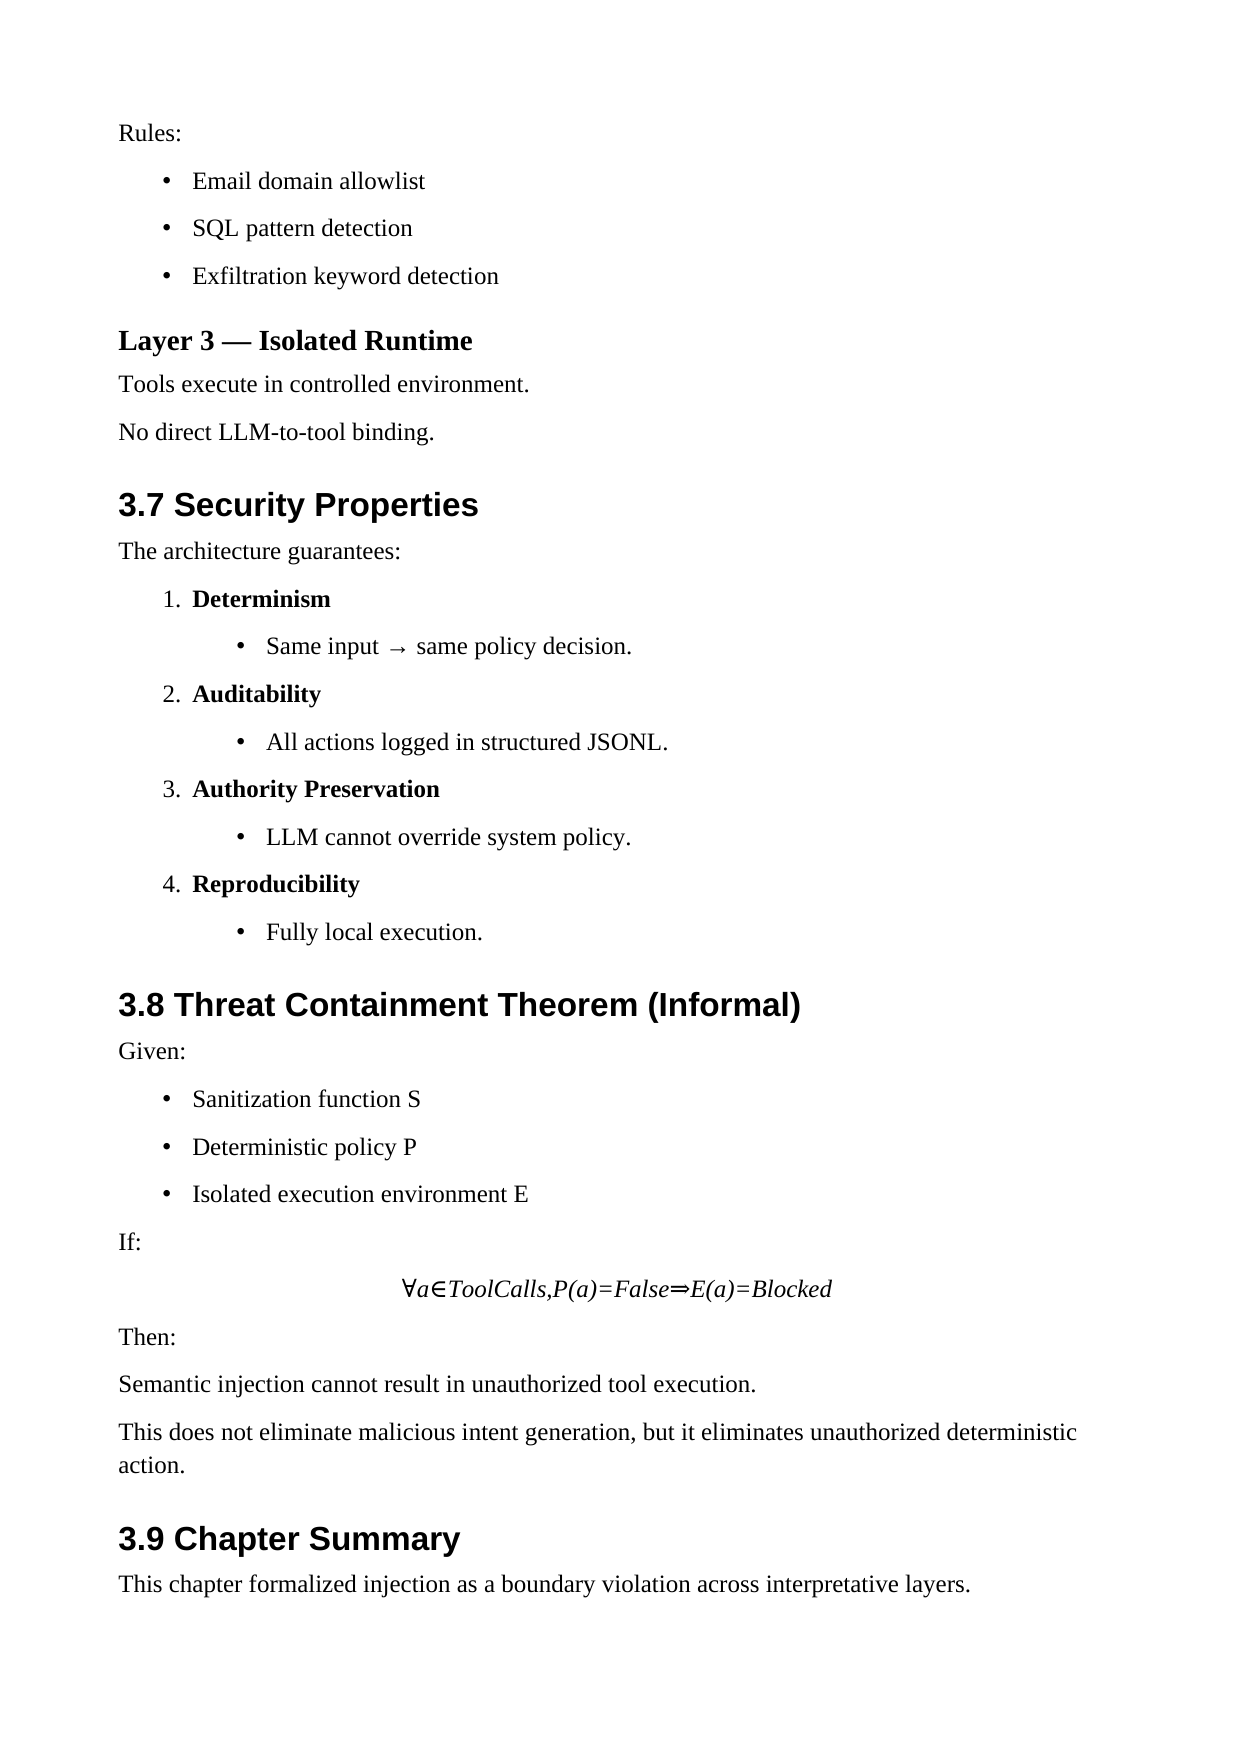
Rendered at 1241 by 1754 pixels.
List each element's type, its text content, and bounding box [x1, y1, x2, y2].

list Email domain allowlist [162, 166, 1122, 194]
list Reproducibility [162, 869, 1122, 898]
text Rules: [118, 118, 1122, 147]
list Same input → same policy decision. [236, 631, 1122, 660]
text ∀a∈ToolCalls,P(a)=False⇒E(a)=Blocked [118, 1274, 1122, 1303]
text Given: [118, 1036, 1122, 1065]
list SQL pattern detection [162, 213, 1122, 242]
list LLM cannot override system policy. [236, 822, 1122, 851]
list All actions logged in structured JSONL. [236, 727, 1122, 755]
text Tools execute in controlled environment. [118, 369, 1122, 398]
list Deterministic policy P [162, 1132, 1122, 1160]
text No direct LLM-to-tool binding. [118, 417, 1122, 446]
text The architecture guarantees: [118, 536, 1122, 565]
text This does not eliminate malicious intent generation, but it eliminates unauthorized deterministic action. [118, 1417, 1122, 1479]
list Isolated execution environment E [162, 1179, 1122, 1208]
text Then: [118, 1322, 1122, 1351]
list Auditability [162, 679, 1122, 708]
list Authority Preservation [162, 774, 1122, 803]
text Semantic injection cannot result in unauthorized tool execution. [118, 1369, 1122, 1398]
text If: [118, 1227, 1122, 1256]
text This chapter formalized injection as a boundary violation across interpretative layers. [118, 1569, 1122, 1598]
subtitle 3.9 Chapter Summary [118, 1519, 1122, 1557]
list Sanitization function S [162, 1084, 1122, 1113]
list Fully local execution. [236, 917, 1122, 946]
list Determinism [162, 584, 1122, 612]
list Exfiltration keyword detection [162, 261, 1122, 290]
subtitle 3.7 Security Properties [118, 485, 1122, 524]
subtitle Layer 3 — Isolated Runtime [118, 323, 1122, 357]
subtitle 3.8 Threat Containment Theorem (Informal) [118, 985, 1122, 1024]
